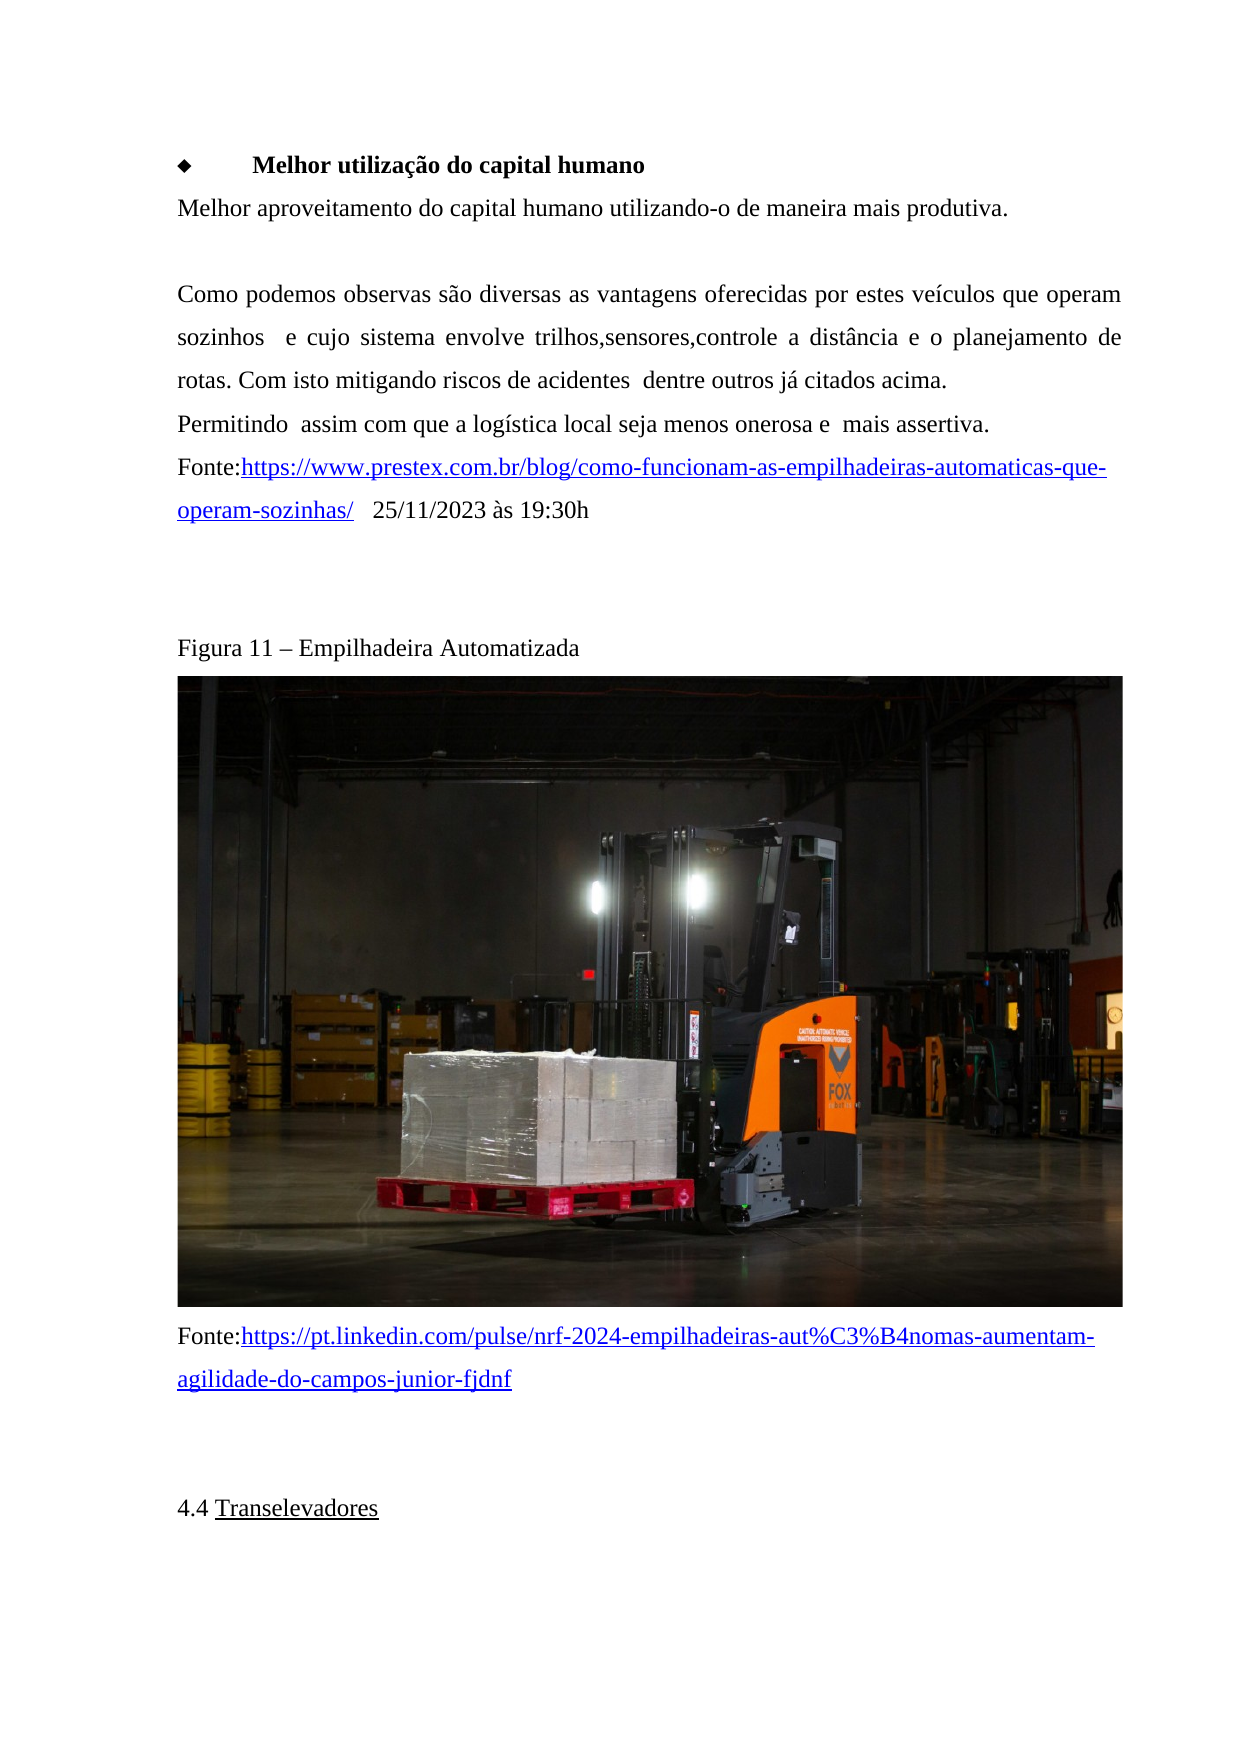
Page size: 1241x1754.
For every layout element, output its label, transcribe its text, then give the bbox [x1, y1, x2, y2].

text Como podemos observas são diversas as vantagens oferecidas por estes veículos que operam sozinhos e cujo sistema envolve trilhos,sensores,controle a distância e o planejamento de rotas. Com isto mitigando riscos de acidentes dentre outros já citados acima. [177, 279, 1123, 394]
picture [177, 676, 1123, 1307]
text Fonte:https://www.prestex.com.br/blog/como-funcionam-as-empilhadeiras-automaticas-que-operam-sozinhas/ 25/11/2023 às 19:30h [177, 452, 1123, 524]
text Permitindo assim com que a logística local seja menos onerosa e mais assertiva. [177, 409, 1123, 437]
list Melhor utilização do capital humano [177, 150, 1123, 179]
text Melhor aproveitamento do capital humano utilizando-o de maneira mais produtiva. [177, 193, 1123, 222]
text Fonte:https://pt.linkedin.com/pulse/nrf-2024-empilhadeiras-aut%C3%B4nomas-aumentam-agilidade-do-campos-junior-fjdnf [177, 1307, 1123, 1393]
text Figura 11 – Empilhadeira Automatizada [177, 633, 1123, 662]
text 4.4 Transelevadores [177, 1493, 1123, 1522]
